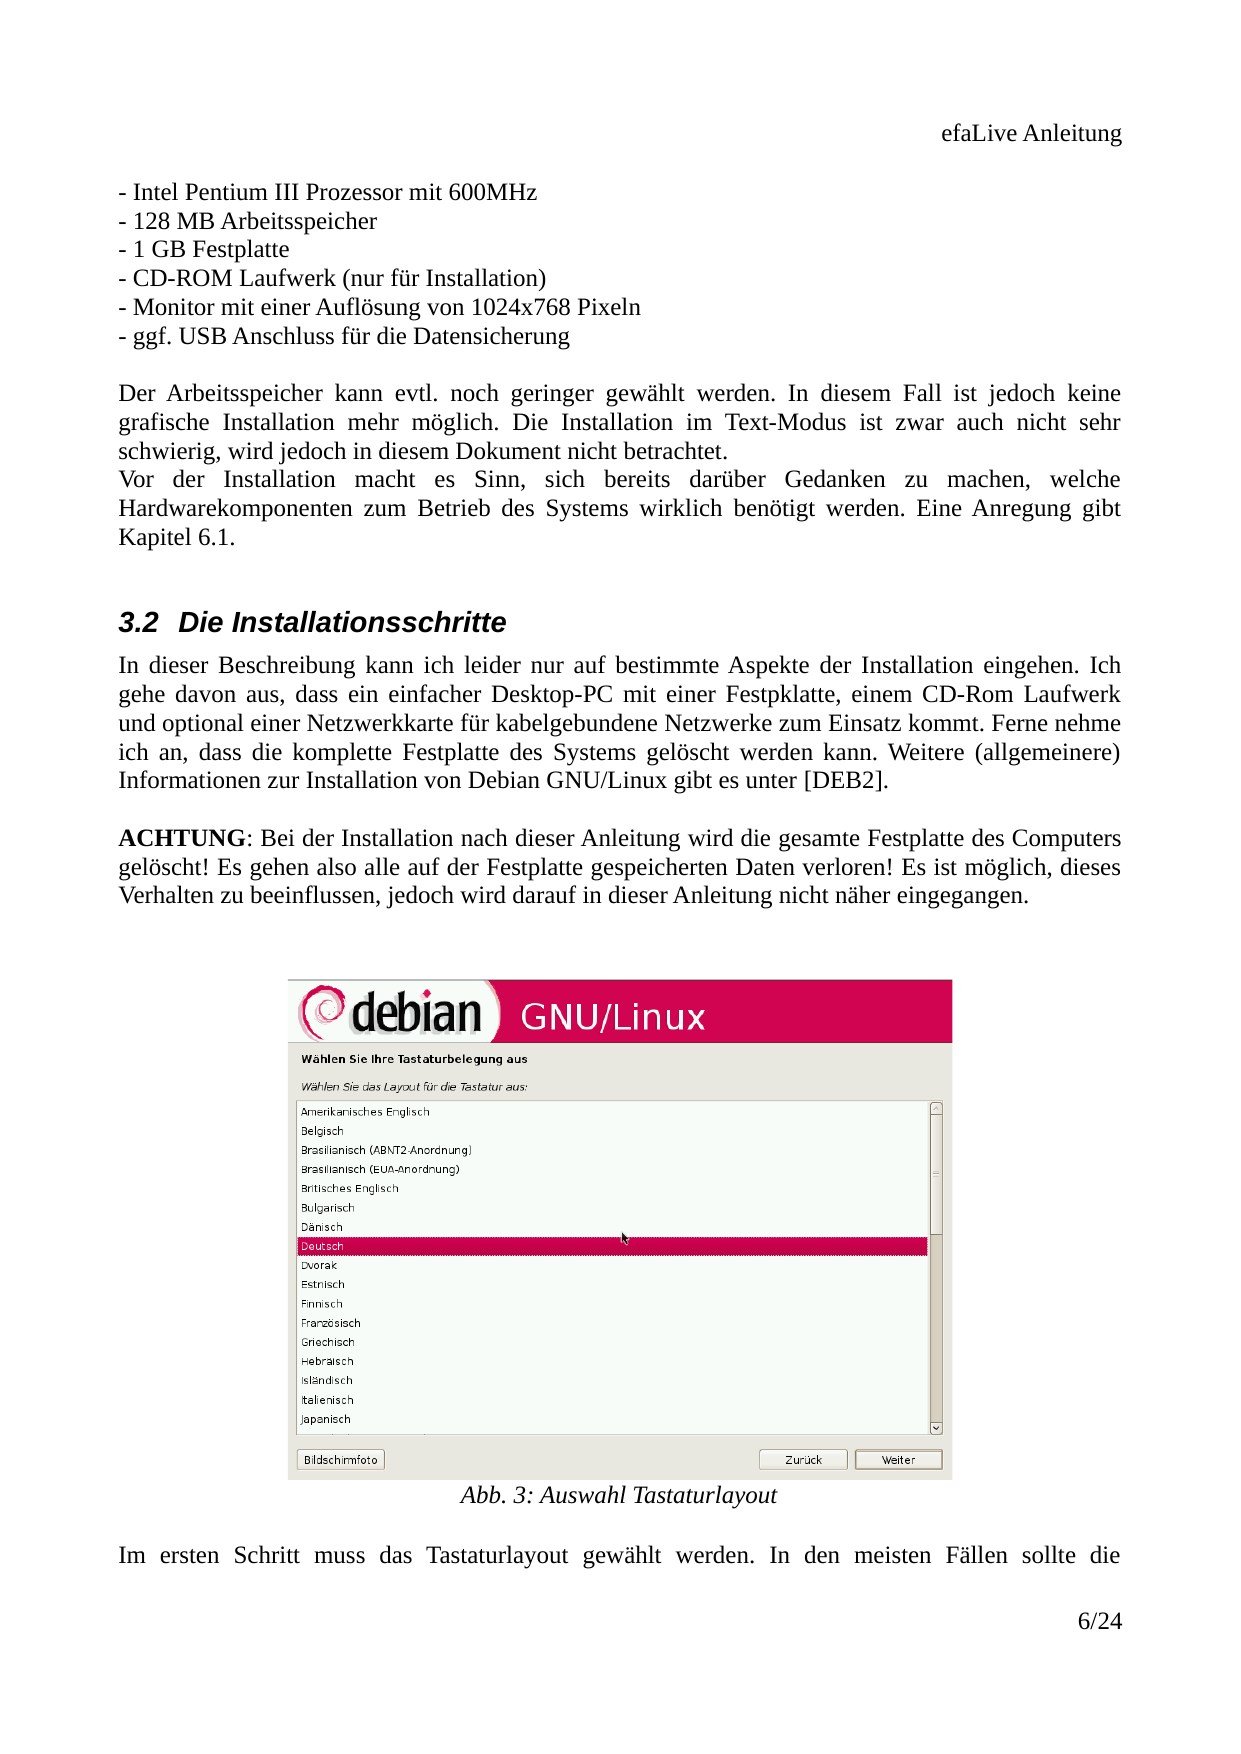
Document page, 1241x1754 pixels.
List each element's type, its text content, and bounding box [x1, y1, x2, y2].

subtitle Die Installationsschritte [118, 604, 1122, 638]
text In dieser Beschreibung kann ich leider nur auf bestimmte Aspekte der Installation eingehen. Ich gehe davon aus, dass ein einfacher Desktop-PC mit einer Festpklatte, einem CD-Rom Laufwerk und optional einer Netzwerkkarte für kabelgebundene Netzwerke zum Einsatz kommt. Ferne nehme ich an, dass die komplette Festplatte des Systems gelöscht werden kann. Weitere (allgemeinere) Informationen zur Installation von Debian GNU/Linux gibt es unter [DEB2]. [118, 651, 1122, 794]
text - 128 MB Arbeitsspeicher [118, 206, 1122, 234]
text - Monitor mit einer Auflösung von 1024x768 Pixeln [118, 292, 1122, 321]
text - 1 GB Festplatte [118, 234, 1122, 263]
text Abb. 3: Auswahl Tastaturlayout [281, 979, 959, 1508]
text Im ersten Schritt muss das Tastaturlayout gewählt werden. In den meisten Fällen sollte die [118, 1540, 1122, 1568]
text - Intel Pentium III Prozessor mit 600MHz [118, 177, 1122, 206]
text Der Arbeitsspeicher kann evtl. noch geringer gewählt werden. In diesem Fall ist jedoch keine grafische Installation mehr möglich. Die Installation im Text-Modus ist zwar auch nicht sehr schwierig, wird jedoch in diesem Dokument nicht betrachtet. [118, 378, 1122, 464]
picture [287, 979, 953, 1480]
text ACHTUNG: Bei der Installation nach dieser Anleitung wird die gesamte Festplatte des Computers gelöscht! Es gehen also alle auf der Festplatte gespeicherten Daten verloren! Es ist möglich, dieses Verhalten zu beeinflussen, jedoch wird darauf in dieser Anleitung nicht näher eingegangen. [118, 823, 1122, 909]
text - CD-ROM Laufwerk (nur für Installation) [118, 263, 1122, 292]
text - ggf. USB Anschluss für die Datensicherung [118, 321, 1122, 349]
text Vor der Installation macht es Sinn, sich bereits darüber Gedanken zu machen, welche Hardwarekomponenten zum Betrieb des Systems wirklich benötigt werden. Eine Anregung gibt Kapitel 6.1. [118, 464, 1122, 551]
